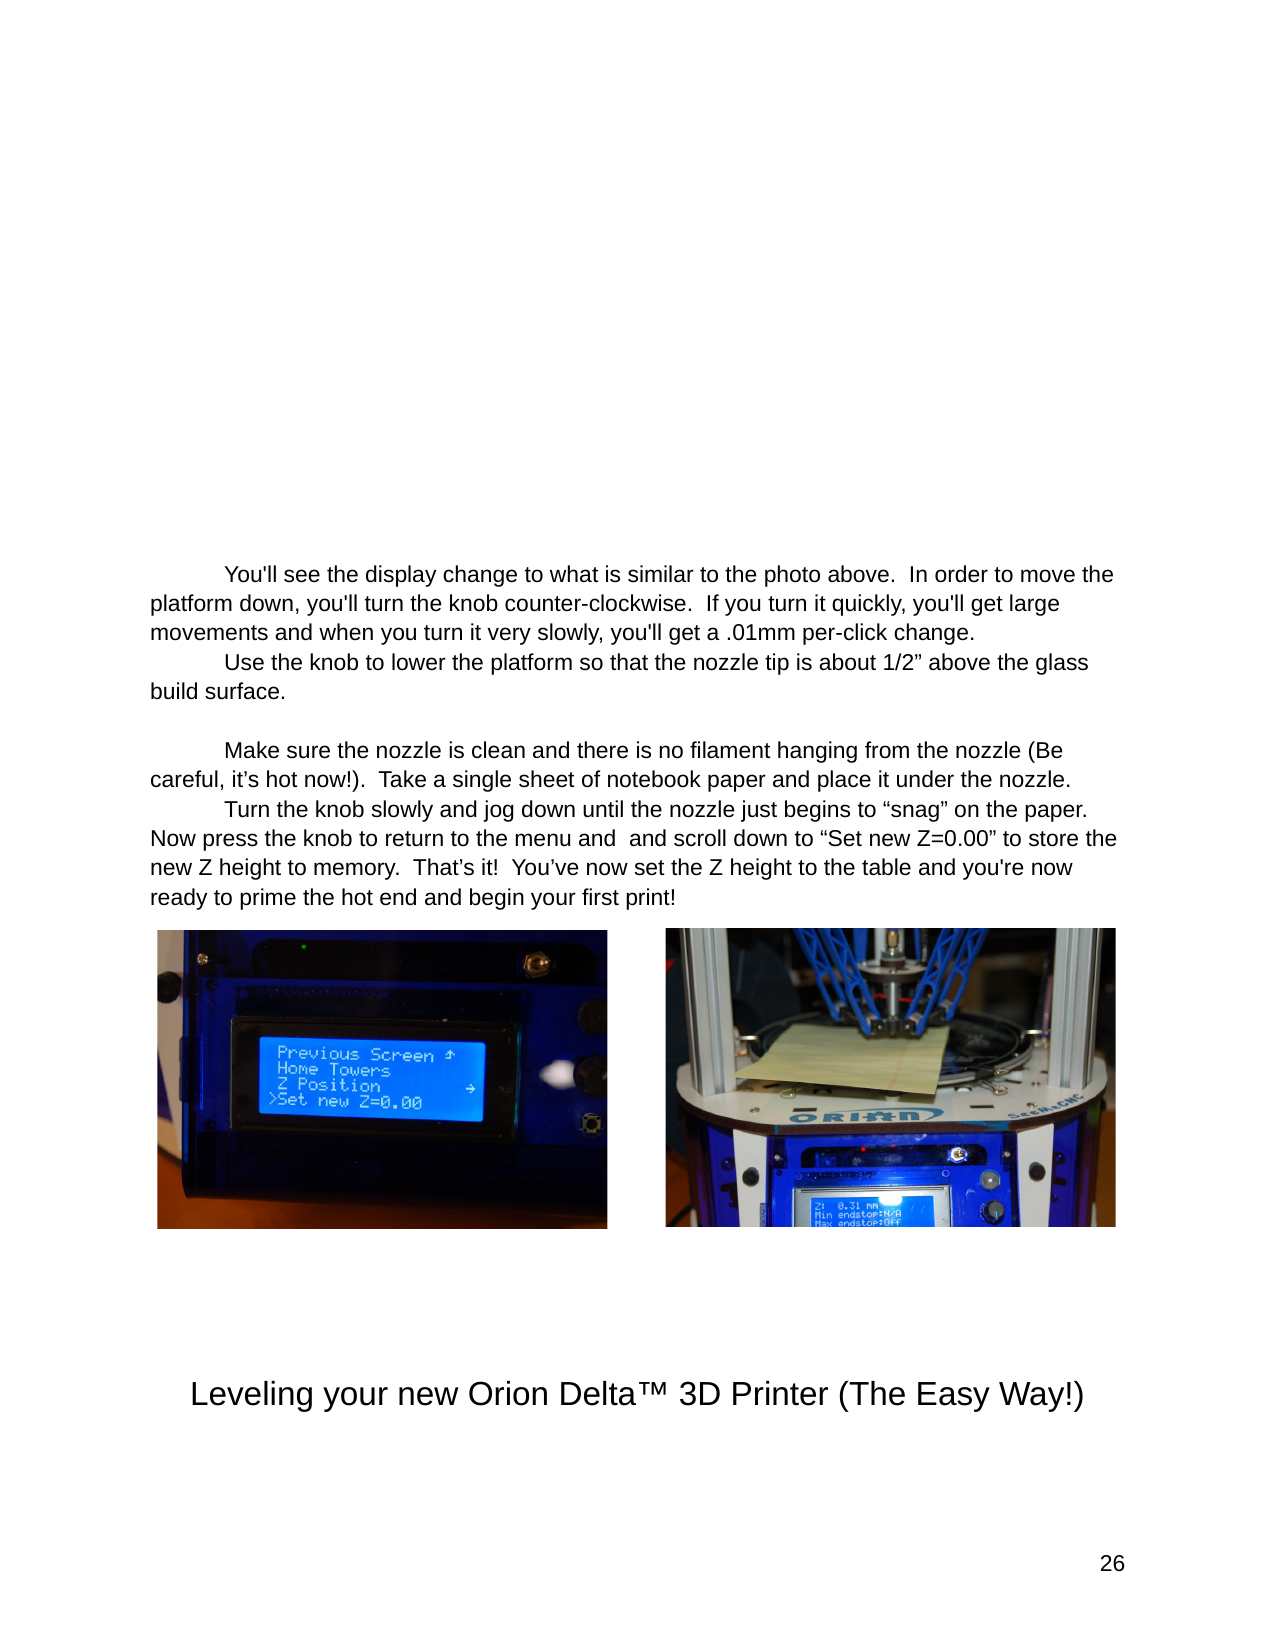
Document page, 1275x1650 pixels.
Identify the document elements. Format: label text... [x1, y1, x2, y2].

subtitle Leveling your new Orion Delta™ 3D Printer (The Easy Way!) [150, 1375, 1125, 1412]
text Use the knob to lower the platform so that the nozzle tip is about 1/2” above the glass build surface. [150, 649, 1125, 704]
picture [157, 930, 608, 1229]
picture [665, 928, 1116, 1227]
text Turn the knob slowly and jog down until the nozzle just begins to “snag” on the paper. Now press the knob to return to the menu and and scroll down to “Set new Z=0.00” to store the new Z height to memory. That’s it! You’ve now set the Z height to the table and you're now ready to prime the hot end and begin your first print! [150, 796, 1125, 910]
text Make sure the nozzle is clean and there is no filament hanging from the nozzle (Be careful, it’s hot now!). Take a single sheet of notebook paper and place it under the nozzle. [150, 737, 1125, 792]
text You'll see the display change to what is similar to the photo above. In order to move the platform down, you'll turn the knob counter-clockwise. If you turn it quickly, you'll get large movements and when you turn it very slowly, you'll get a .01mm per-click change. [150, 561, 1125, 646]
